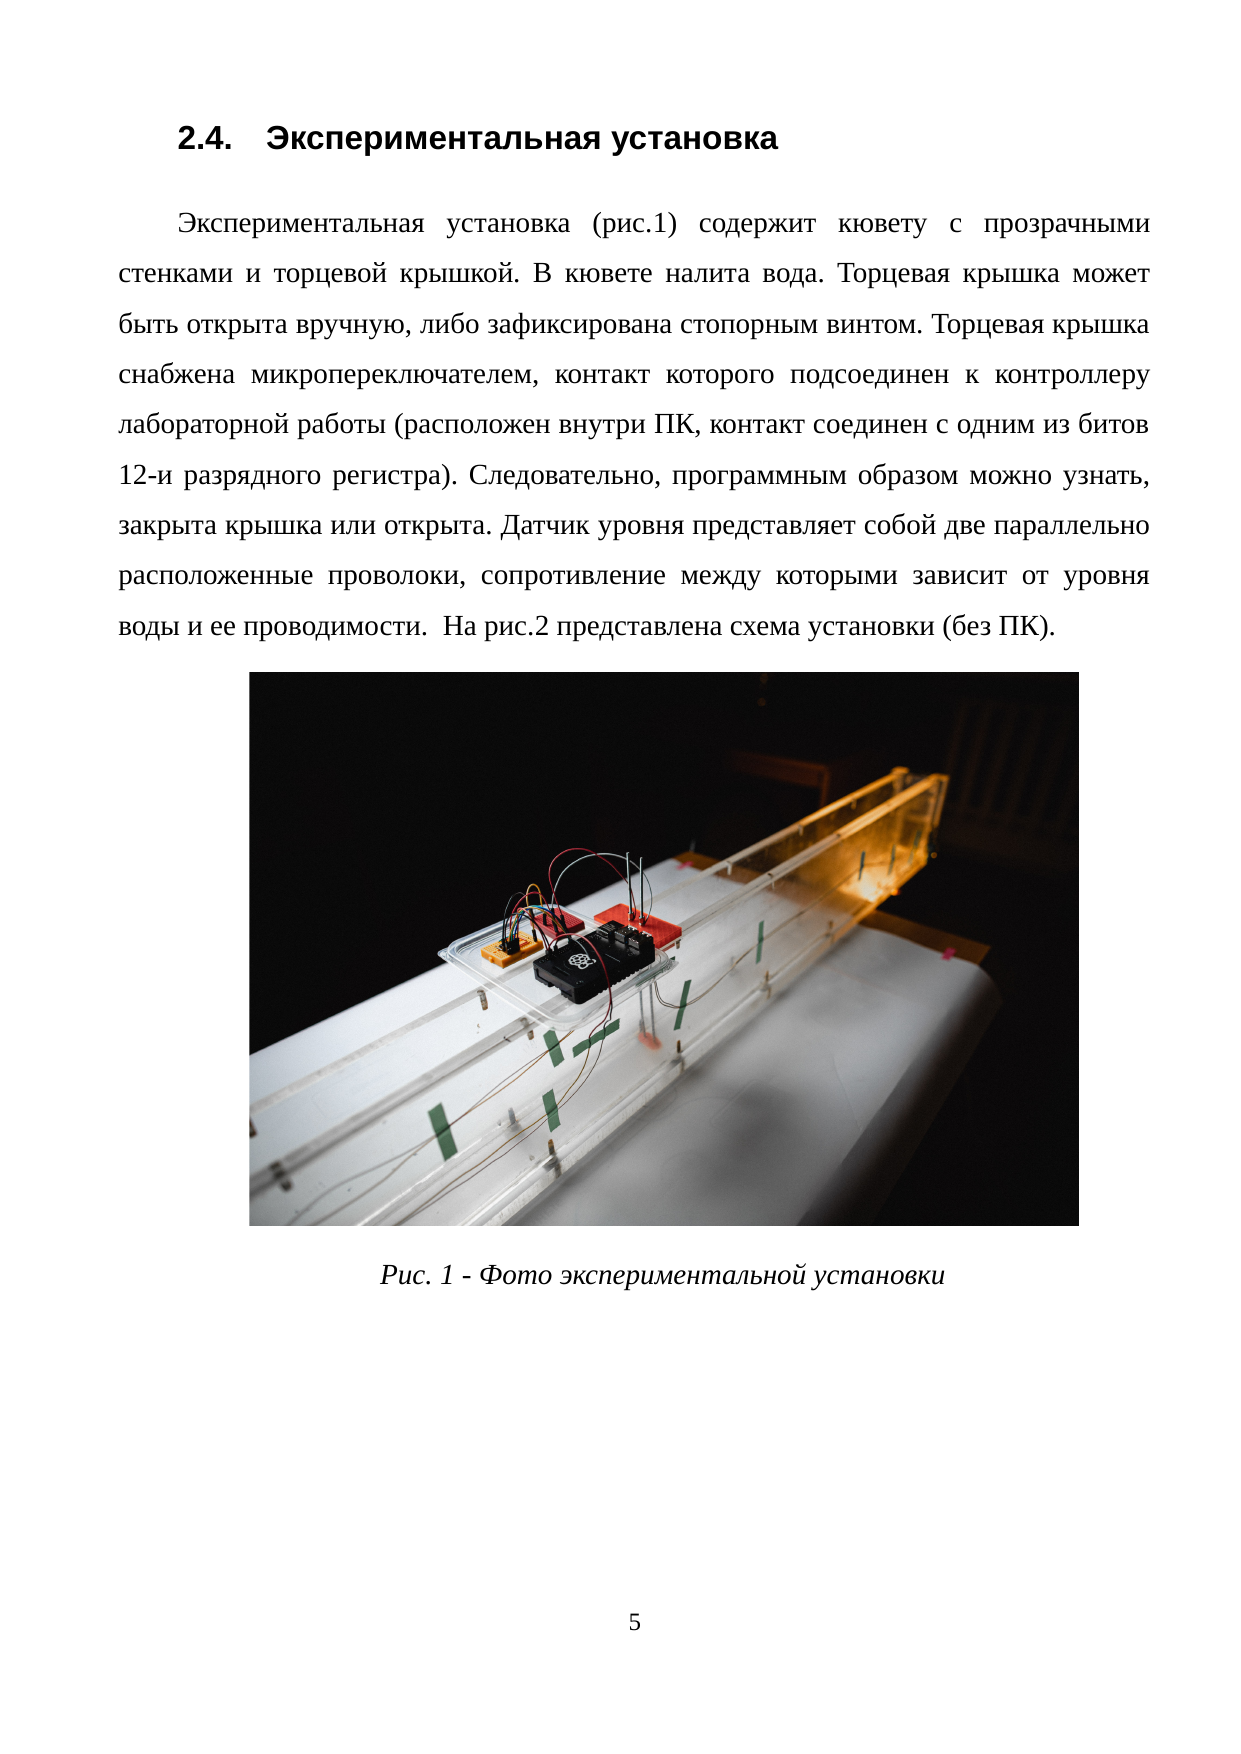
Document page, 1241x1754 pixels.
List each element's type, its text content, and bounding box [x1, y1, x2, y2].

text Рис. 1 - Фото экспериментальной установки [118, 1257, 1151, 1291]
text Экспериментальная установка (рис.1) содержит кювету с прозрачными стенками и торцевой крышкой. В кювете налита вода. Торцевая крышка может быть открыта вручную, либо зафиксирована стопорным винтом. Торцевая крышка снабжена микропереключателем, контакт которого подсоединен к контроллеру лабораторной работы (расположен внутри ПК, контакт соединен с одним из битов 12-и разрядного регистра). Следовательно, программным образом можно узнать, закрыта крышка или открыта. Датчик уровня представляет собой две параллельно расположенные проволоки, сопротивление между которыми зависит от уровня воды и ее проводимости. На рис.2 представлена схема установки (без ПК). [118, 205, 1151, 641]
subtitle Экспериментальная установка [118, 118, 1151, 157]
picture [249, 672, 1079, 1226]
